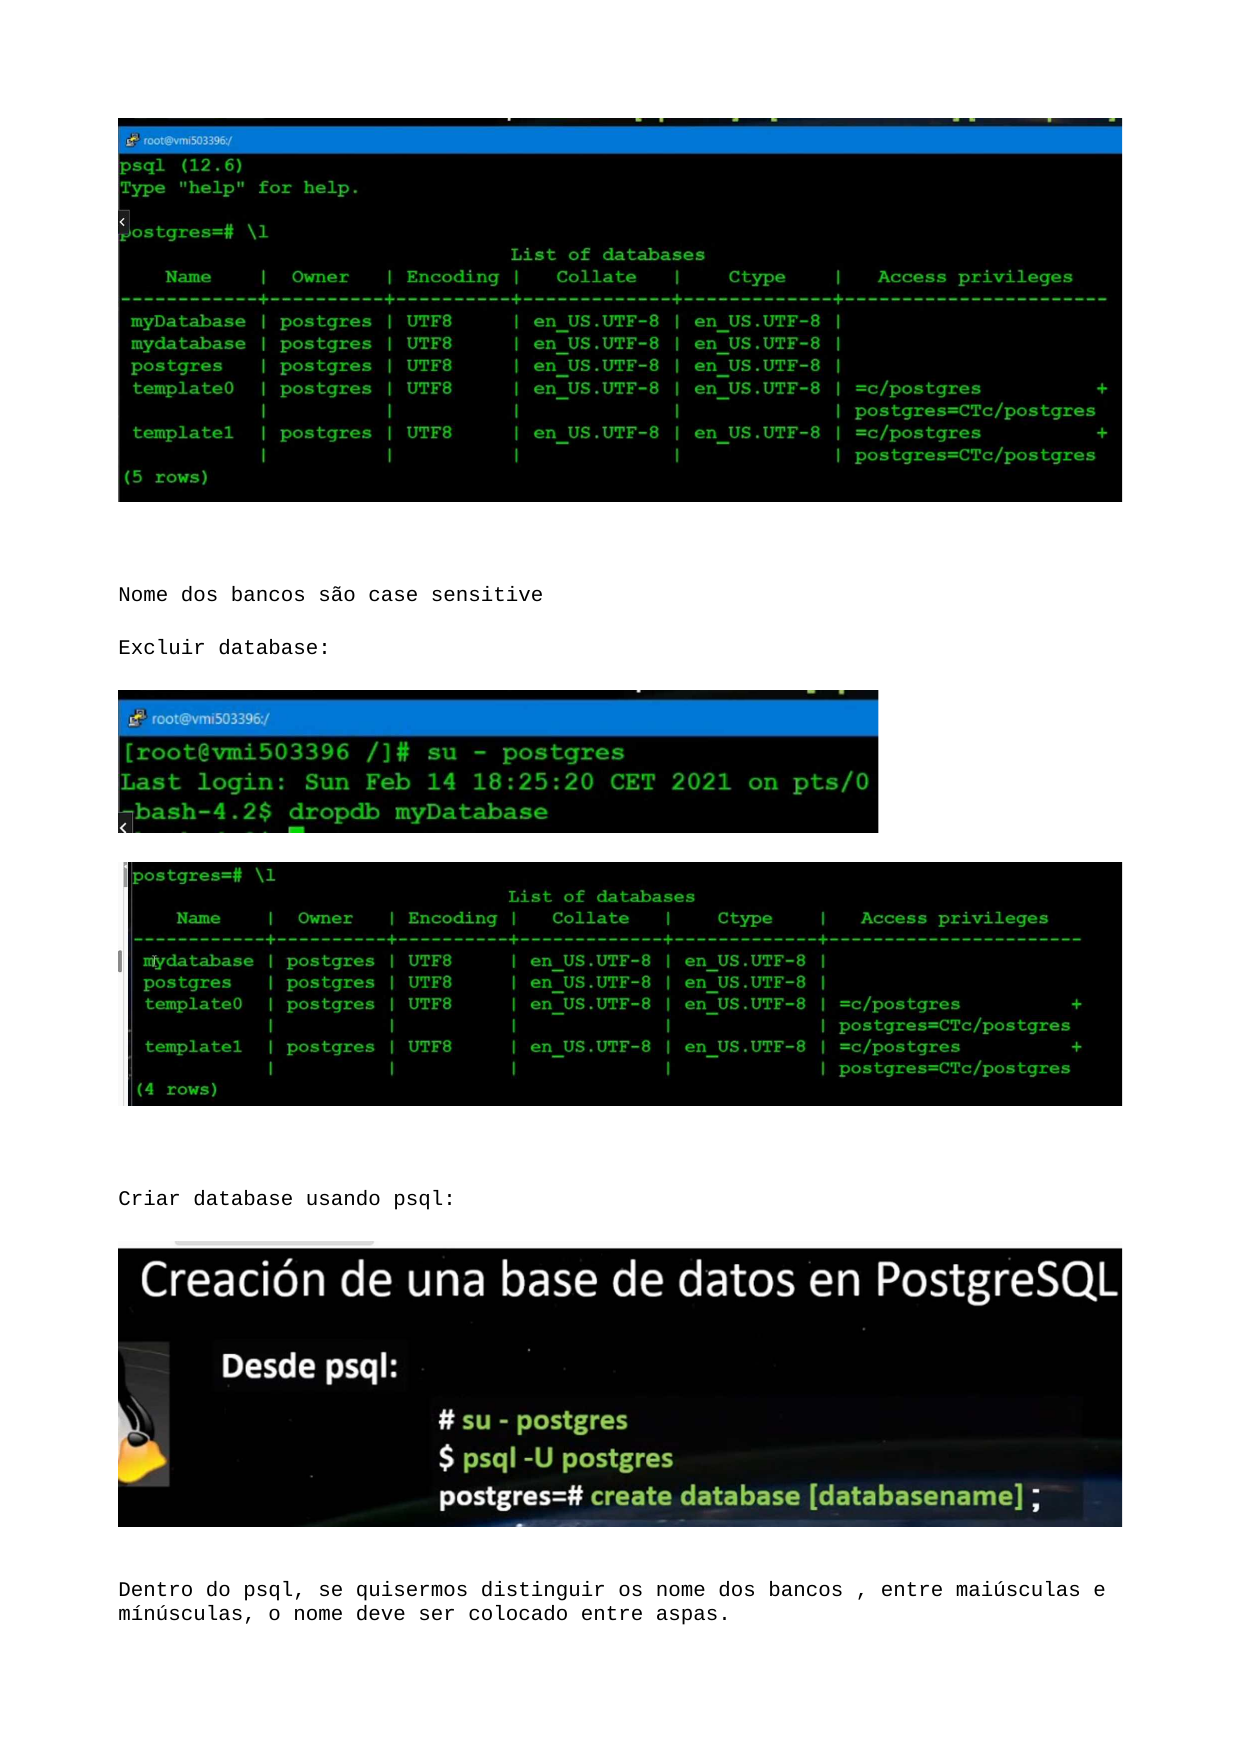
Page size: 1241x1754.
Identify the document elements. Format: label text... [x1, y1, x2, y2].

text Excluir database: [118, 637, 1122, 661]
picture [118, 690, 879, 833]
picture [118, 1241, 1123, 1527]
text Nome dos bancos são case sensitive [118, 584, 1122, 607]
text Dentro do psql, se quisermos distinguir os nome dos bancos , entre maiúsculas e mínúsculas, o nome deve ser colocado entre aspas. [118, 1579, 1122, 1627]
picture [118, 862, 1123, 1106]
text Criar database usando psql: [118, 1188, 1122, 1212]
picture [118, 118, 1123, 502]
